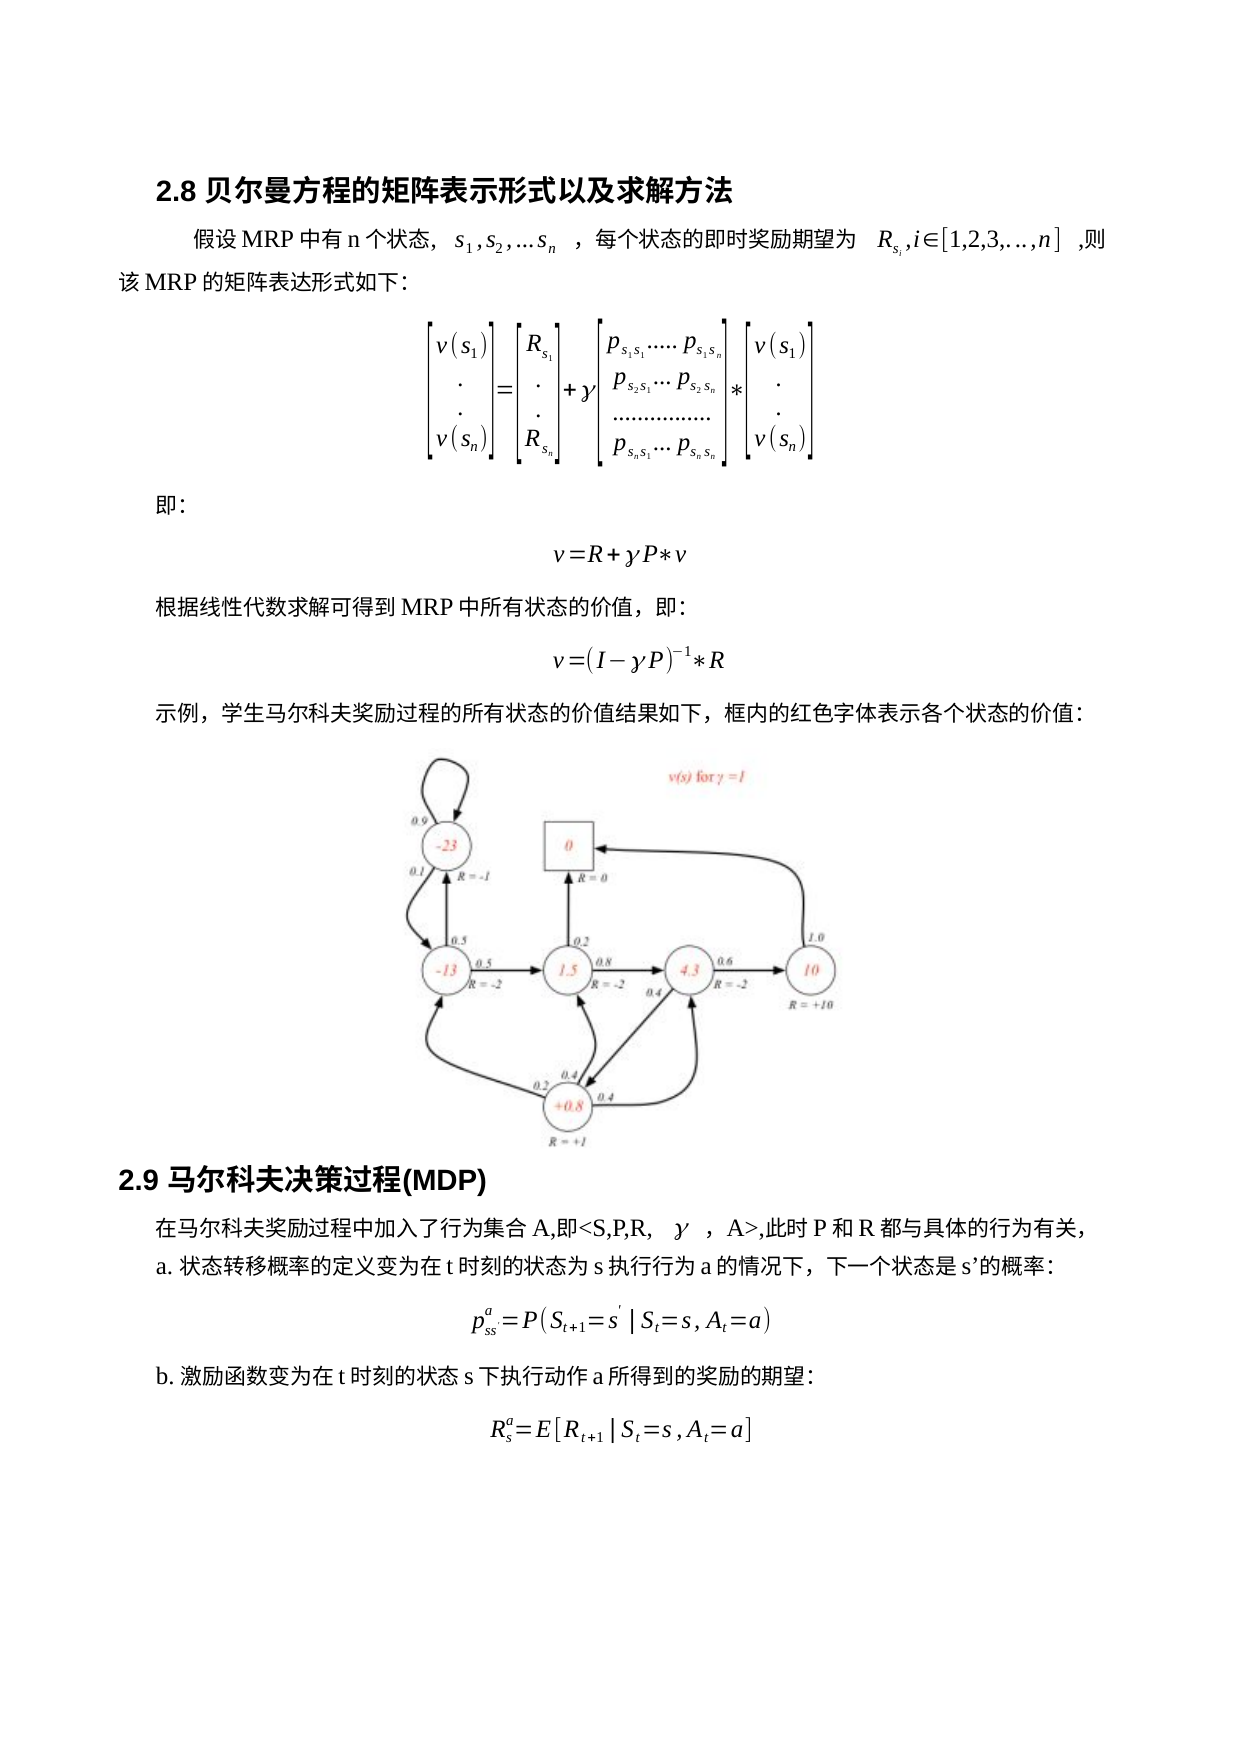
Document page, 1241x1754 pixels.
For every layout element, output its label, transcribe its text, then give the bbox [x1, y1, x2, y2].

subtitle 2.9 马尔科夫决策过程(MDP) [118, 748, 1122, 1198]
text 即： [118, 488, 1122, 520]
text 根据线性代数求解可得到MRP中所有状态的价值，即： [118, 590, 1122, 621]
text 假设MRP中有n个状态,，每个状态的即时奖励期望为,则该MRP的矩阵表达形式如下： [118, 222, 1122, 297]
picture [391, 748, 849, 1156]
text 示例，学生马尔科夫奖励过程的所有状态的价值结果如下，框内的红色字体表示各个状态的价值： [118, 696, 1122, 727]
text b. 激励函数变为在t时刻的状态s下执行动作a所得到的奖励的期望： [118, 1359, 1122, 1390]
text 在马尔科夫奖励过程中加入了行为集合A,即<S,P,R,，A>,此时P和R都与具体的行为有关， a. 状态转移概率的定义变为在t时刻的状态为s执行行为a的情况下，下一个状态是s’的概率： [118, 1211, 1122, 1281]
subtitle 2.8 贝尔曼方程的矩阵表示形式以及求解方法 [118, 167, 1122, 210]
